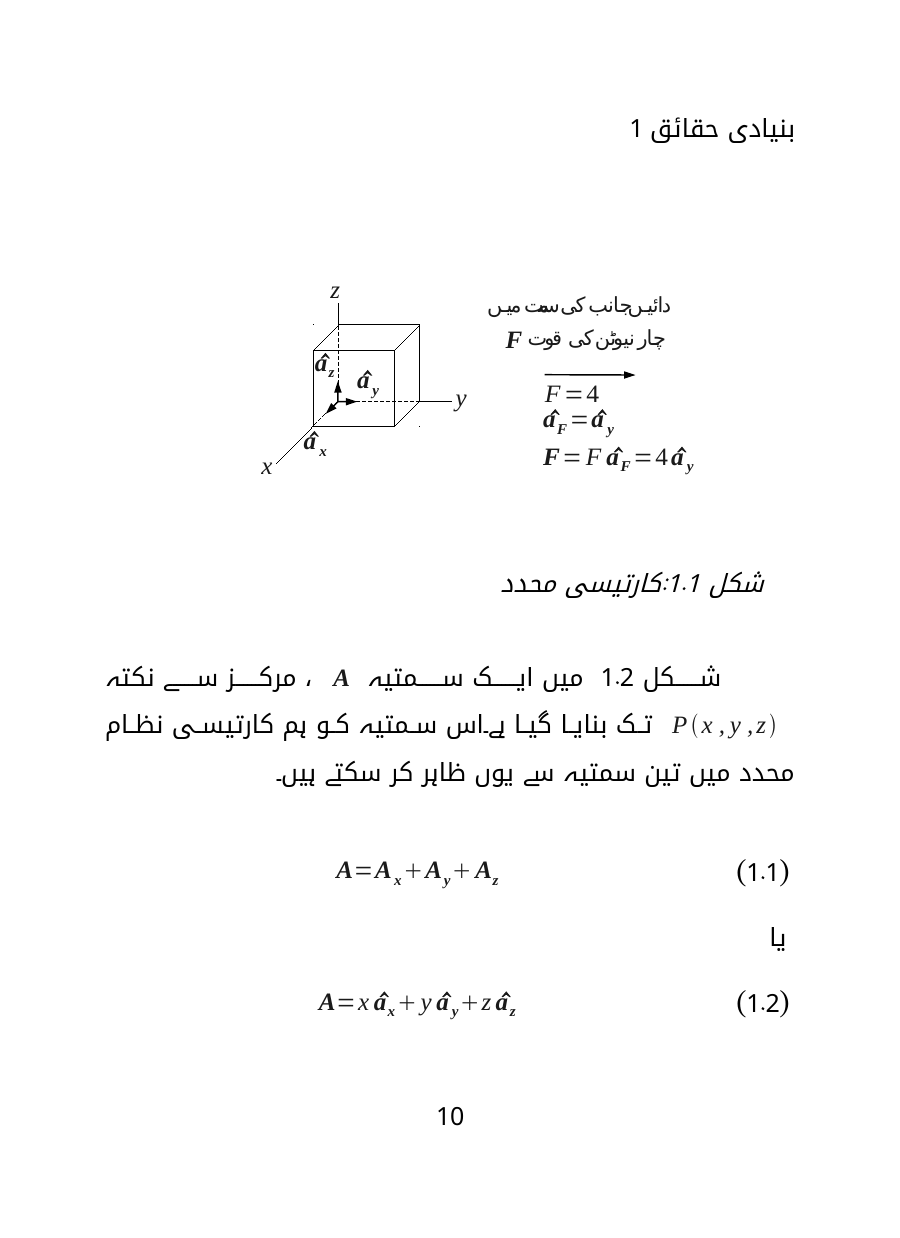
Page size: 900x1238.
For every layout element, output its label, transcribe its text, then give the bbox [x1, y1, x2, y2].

text شکل 1.2 میں ایک سمتیہ، مرکز سے نکتہ تک بنایا گیا ہے۔اس سمتیہ کو ہم کارتیسی نظام محدد میں تین سمتیہ سے یوں ظاہر کر سکتے ہیں۔ [105, 654, 795, 797]
text شکل 1.1:کارتیسی محدد [137, 195, 763, 608]
table_header [105, 974, 718, 1046]
table_header (1.2) [718, 974, 795, 1046]
table_header [105, 843, 718, 914]
text یا [105, 914, 795, 962]
table_header (1.1) [718, 843, 795, 914]
